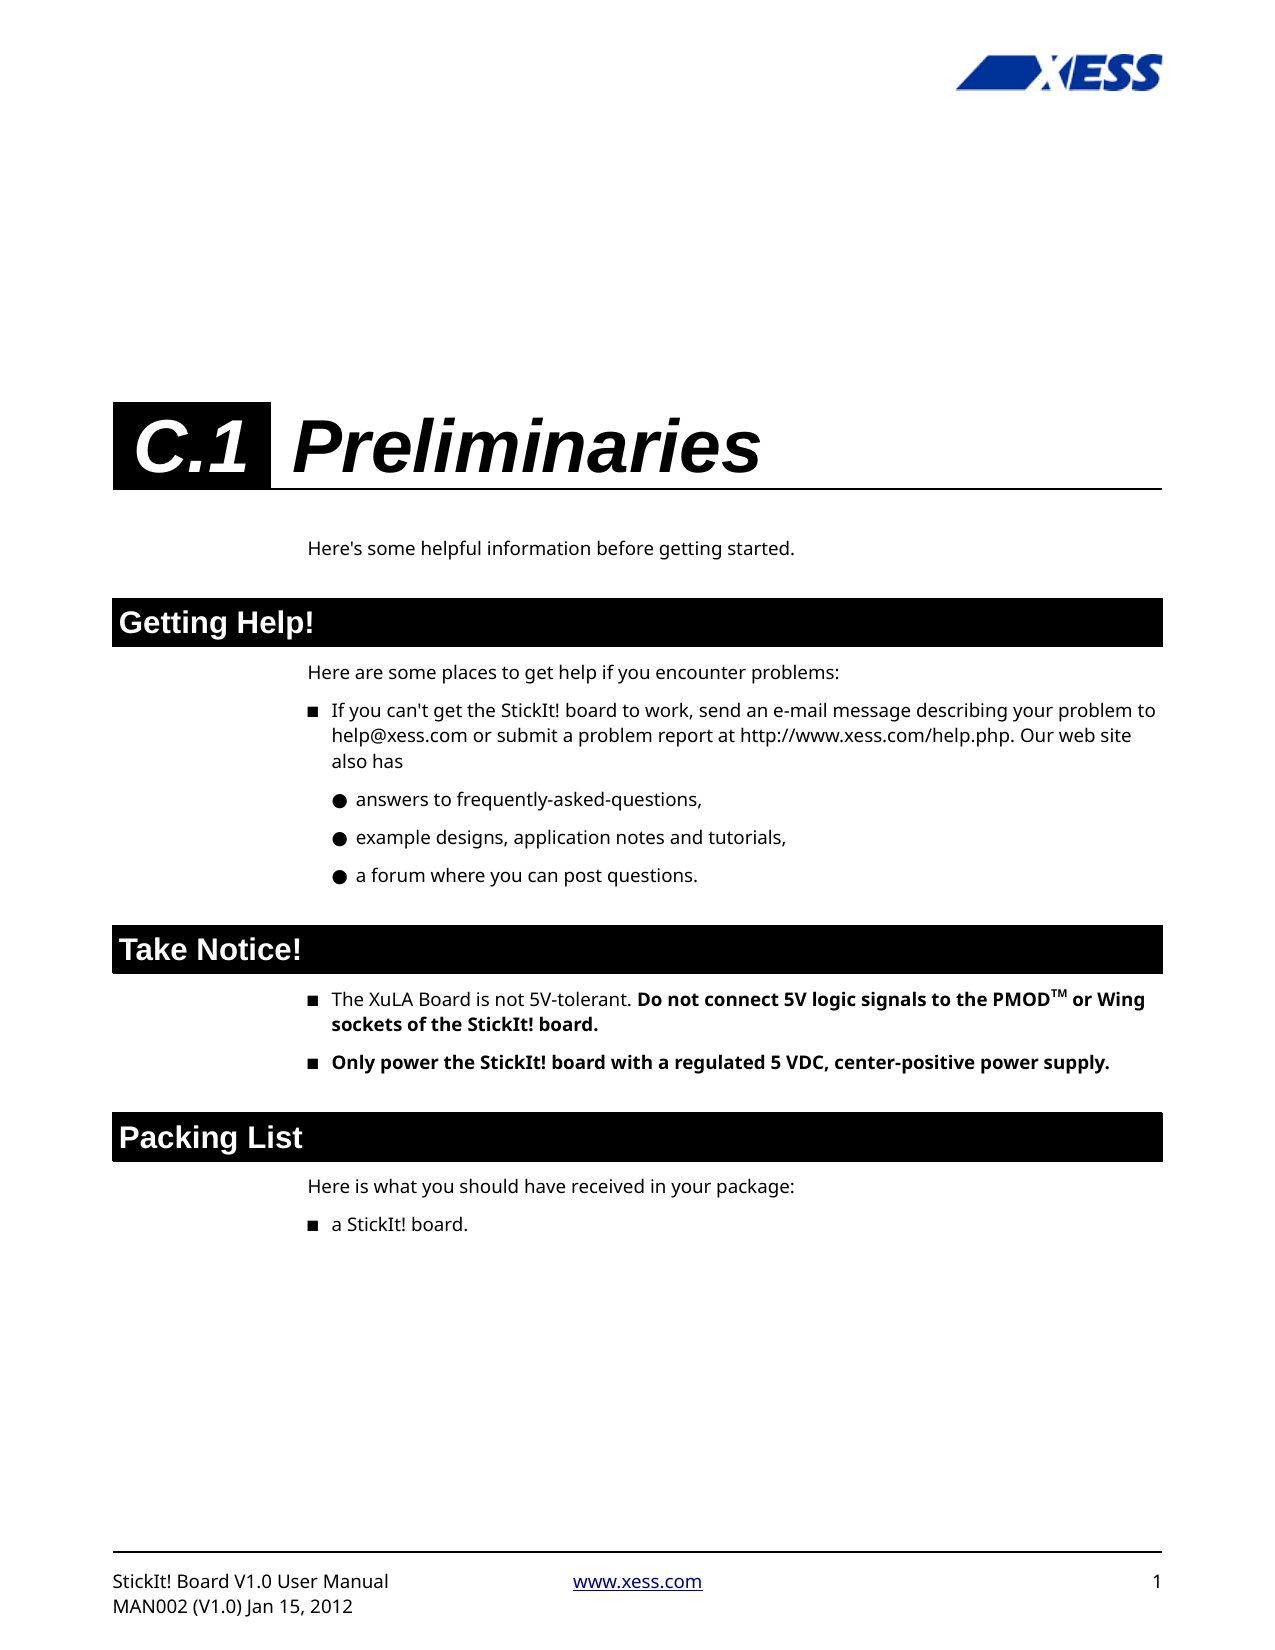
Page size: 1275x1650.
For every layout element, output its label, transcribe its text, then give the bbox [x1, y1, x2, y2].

subtitle Packing List [114, 1114, 1162, 1161]
list a StickIt! board. [307, 1211, 1162, 1237]
list Only power the StickIt! board with a regulated 5 VDC, center-positive power supply. [307, 1049, 1162, 1075]
list example designs, application notes and tutorials, [331, 824, 1162, 850]
subtitle Take Notice! [114, 926, 1162, 973]
list If you can't get the StickIt! board to work, send an e-mail message describing your problem to help@xess.com or submit a problem report at http://www.xess.com/help.php. Our web site also has [307, 697, 1162, 774]
list a forum where you can post questions. [331, 862, 1162, 888]
list The XuLA Board is not 5V-tolerant. Do not connect 5V logic signals to the PMODTM or Wing sockets of the StickIt! board. [307, 986, 1162, 1037]
text Here is what you should have received in your package: [307, 1173, 1162, 1199]
subtitle Getting Help! [114, 599, 1162, 646]
picture [955, 54, 1163, 91]
text Here's some helpful information before getting started. [307, 535, 1162, 561]
list answers to frequently-asked-questions, [331, 786, 1162, 812]
subtitle Preliminaries [271, 402, 1162, 488]
text Here are some places to get help if you encounter problems: [307, 659, 1162, 684]
